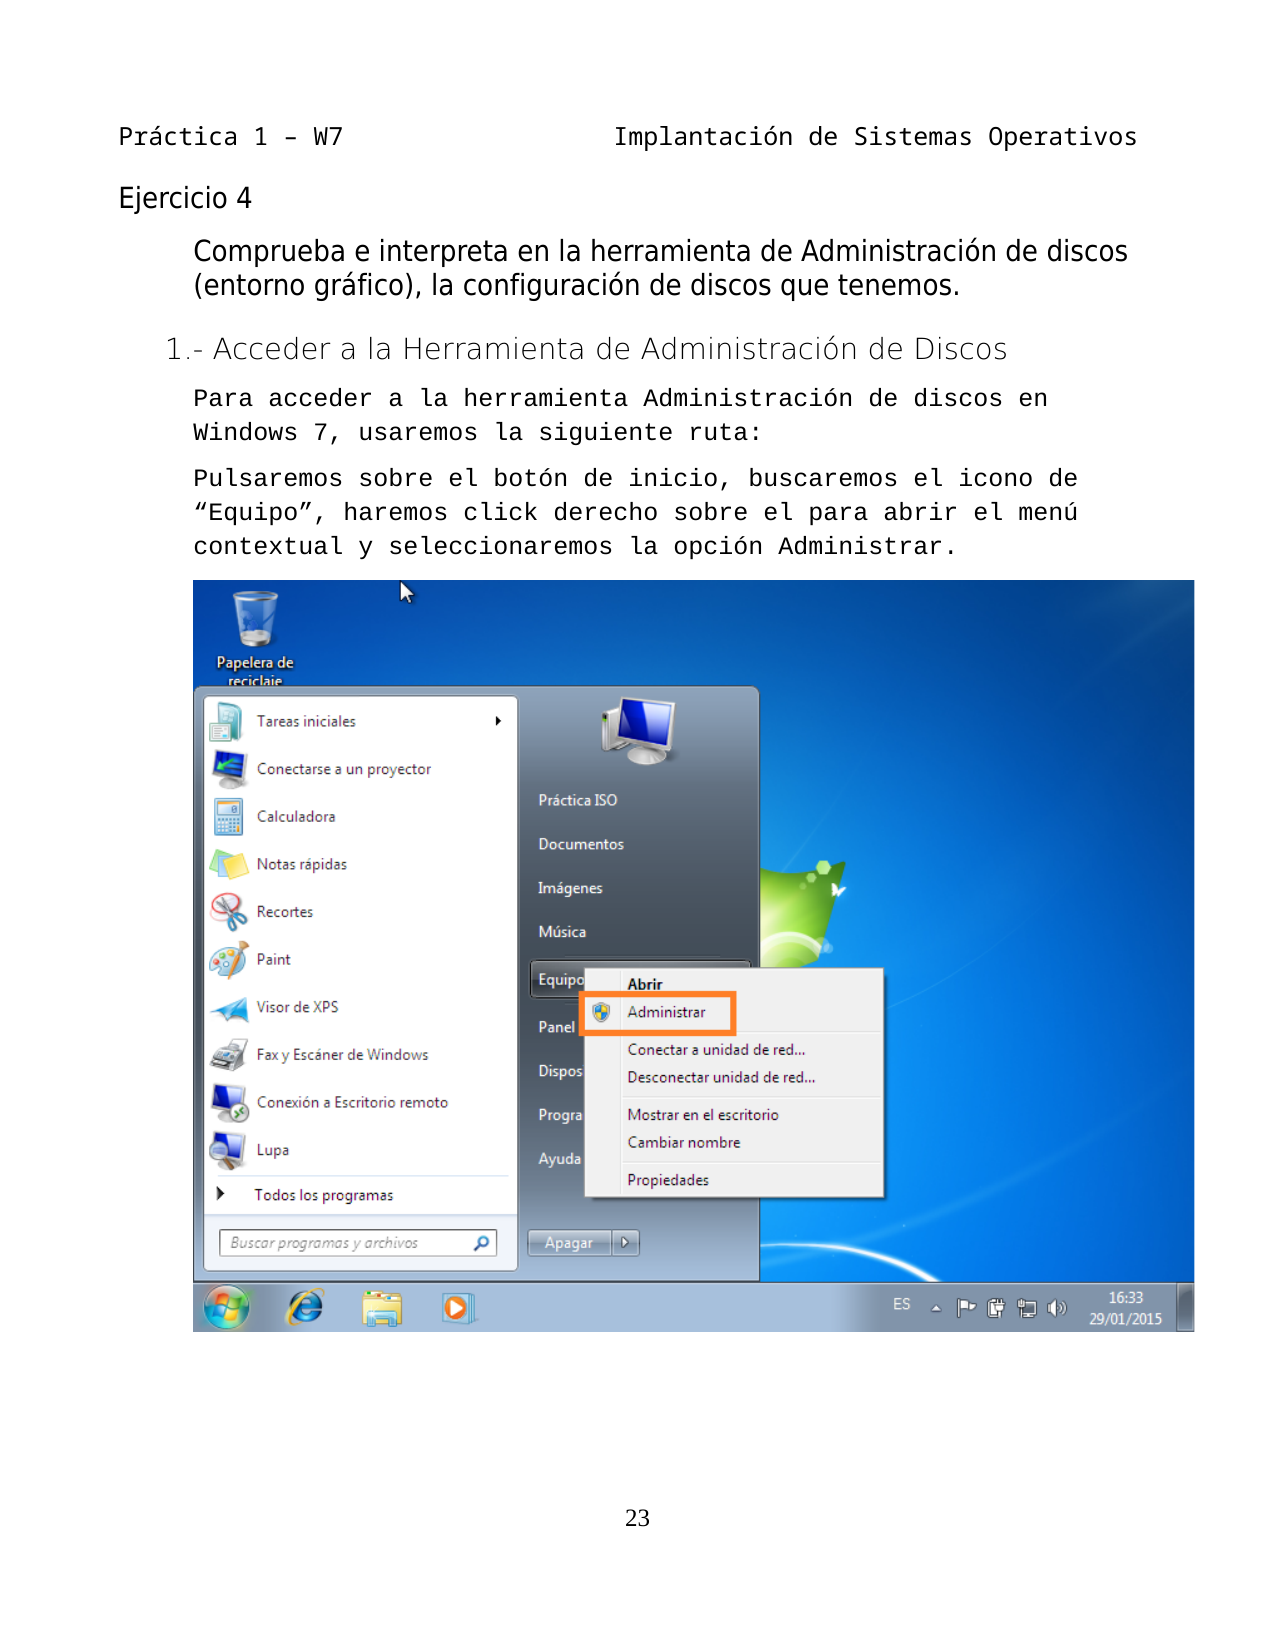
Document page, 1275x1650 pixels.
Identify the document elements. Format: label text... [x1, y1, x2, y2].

list Comprueba e interpreta en la herramienta de Administración de discos (entorno gráfico), la configuración de discos que tenemos. [156, 235, 1157, 303]
picture [193, 580, 1195, 1332]
list Acceder a la Herramienta de Administración de Discos [156, 332, 1157, 366]
list Ejercicio 4 [118, 182, 1157, 216]
list Para acceder a la herramienta Administración de discos en Windows 7, usaremos la siguiente ruta: [156, 385, 1157, 448]
list Pulsaremos sobre el botón de inicio, buscaremos el icono de “Equipo”, haremos click derecho sobre el para abrir el menú contextual y seleccionaremos la opción Administrar. [156, 466, 1157, 562]
